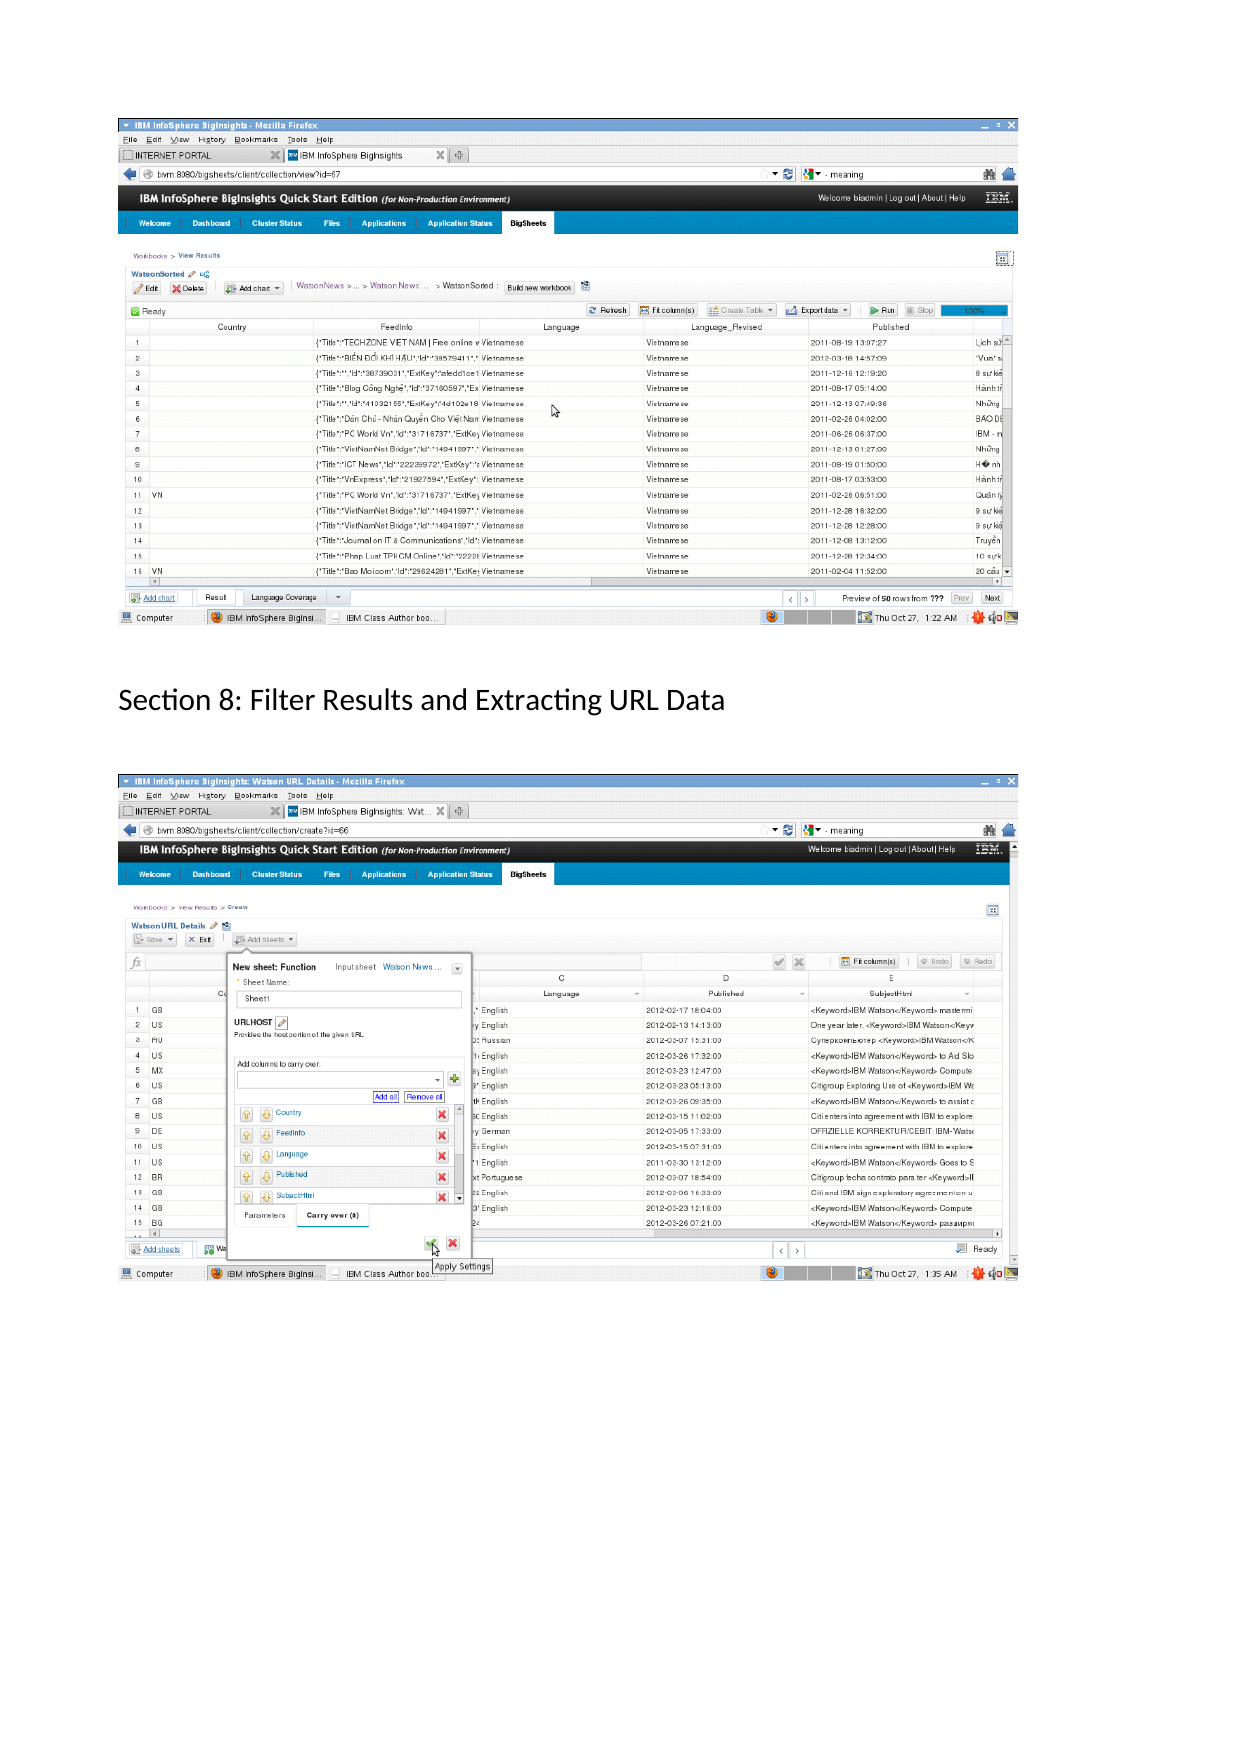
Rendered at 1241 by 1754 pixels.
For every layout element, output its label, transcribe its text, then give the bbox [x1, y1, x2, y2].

text Section 8: Filter Results and Extracting URL Data [118, 680, 1122, 718]
